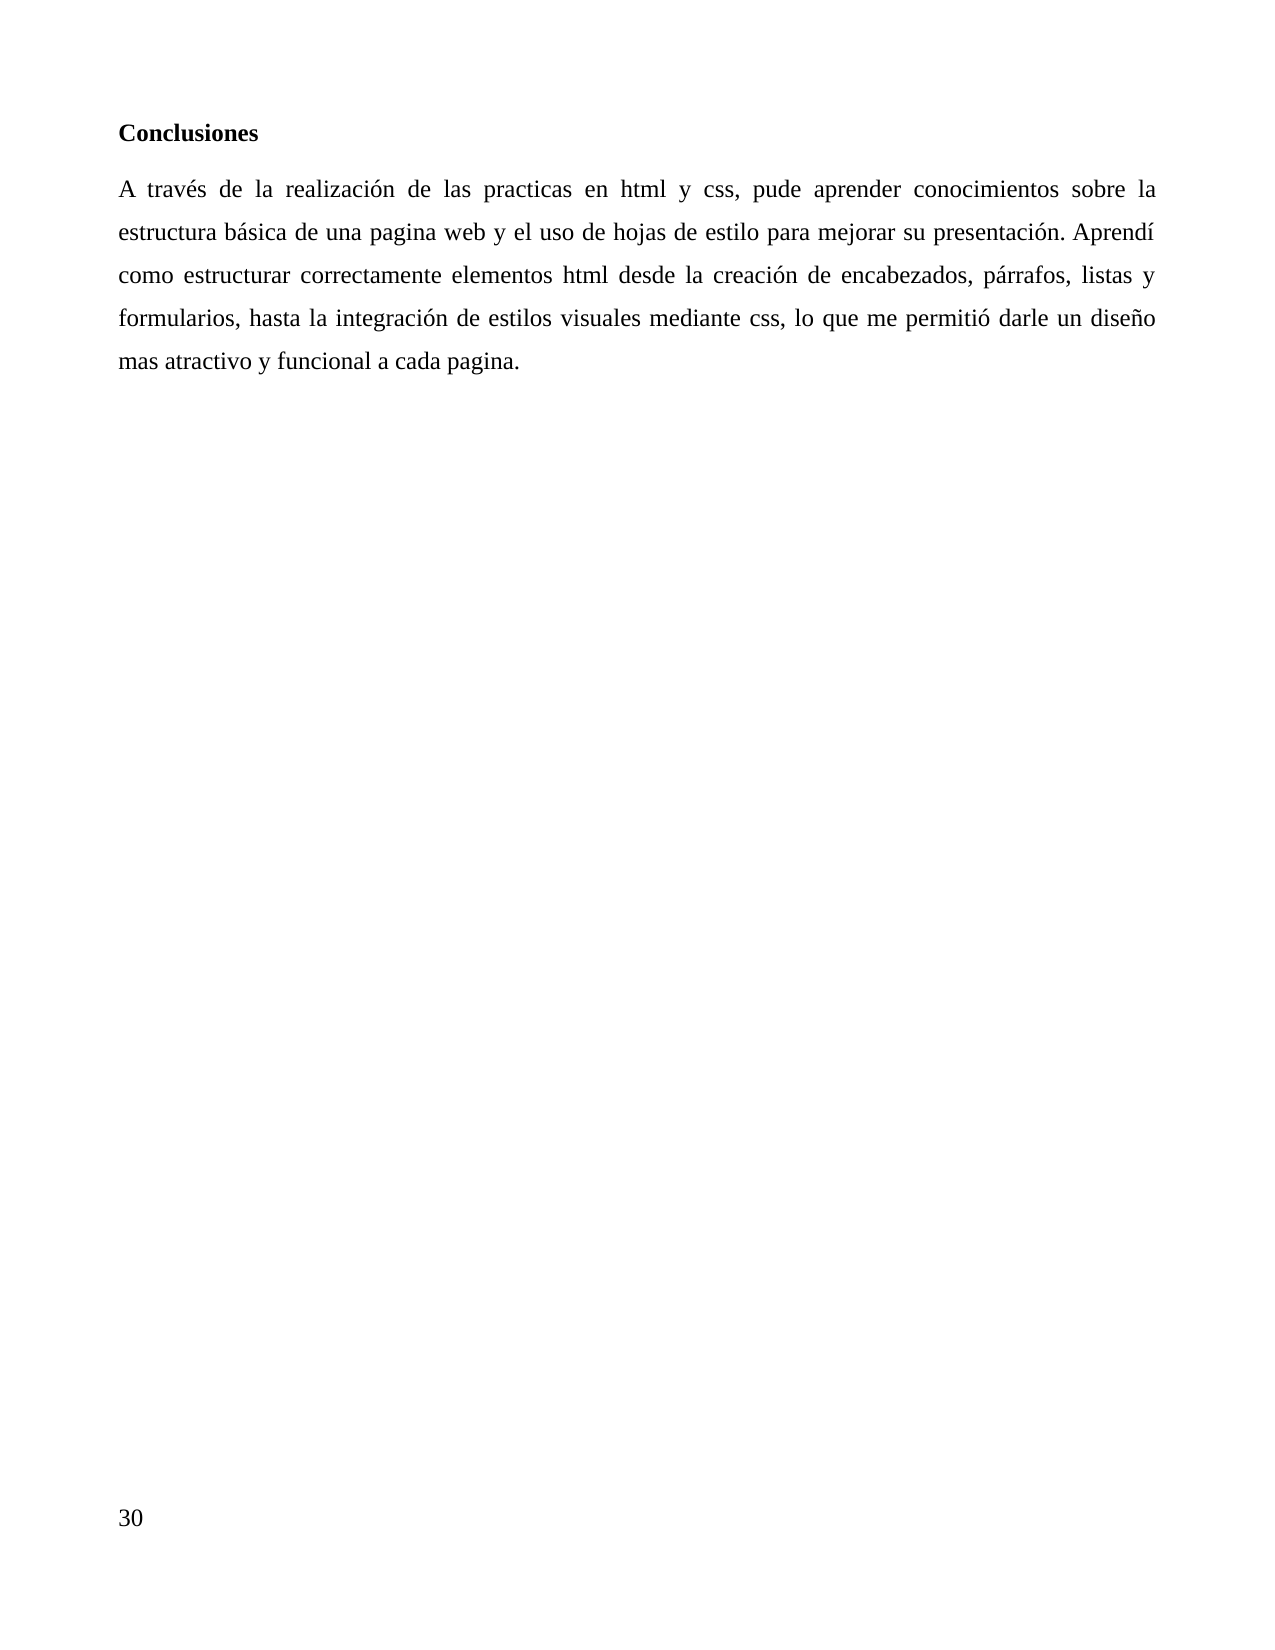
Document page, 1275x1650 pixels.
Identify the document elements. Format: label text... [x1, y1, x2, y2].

text A través de la realización de las practicas en html y css, pude aprender conocimientos sobre la estructura básica de una pagina web y el uso de hojas de estilo para mejorar su presentación. Aprendí como estructurar correctamente elementos html desde la creación de encabezados, párrafos, listas y formularios, hasta la integración de estilos visuales mediante css, lo que me permitió darle un diseño mas atractivo y funcional a cada pagina. [118, 174, 1157, 375]
subtitle Conclusiones [118, 118, 1157, 147]
